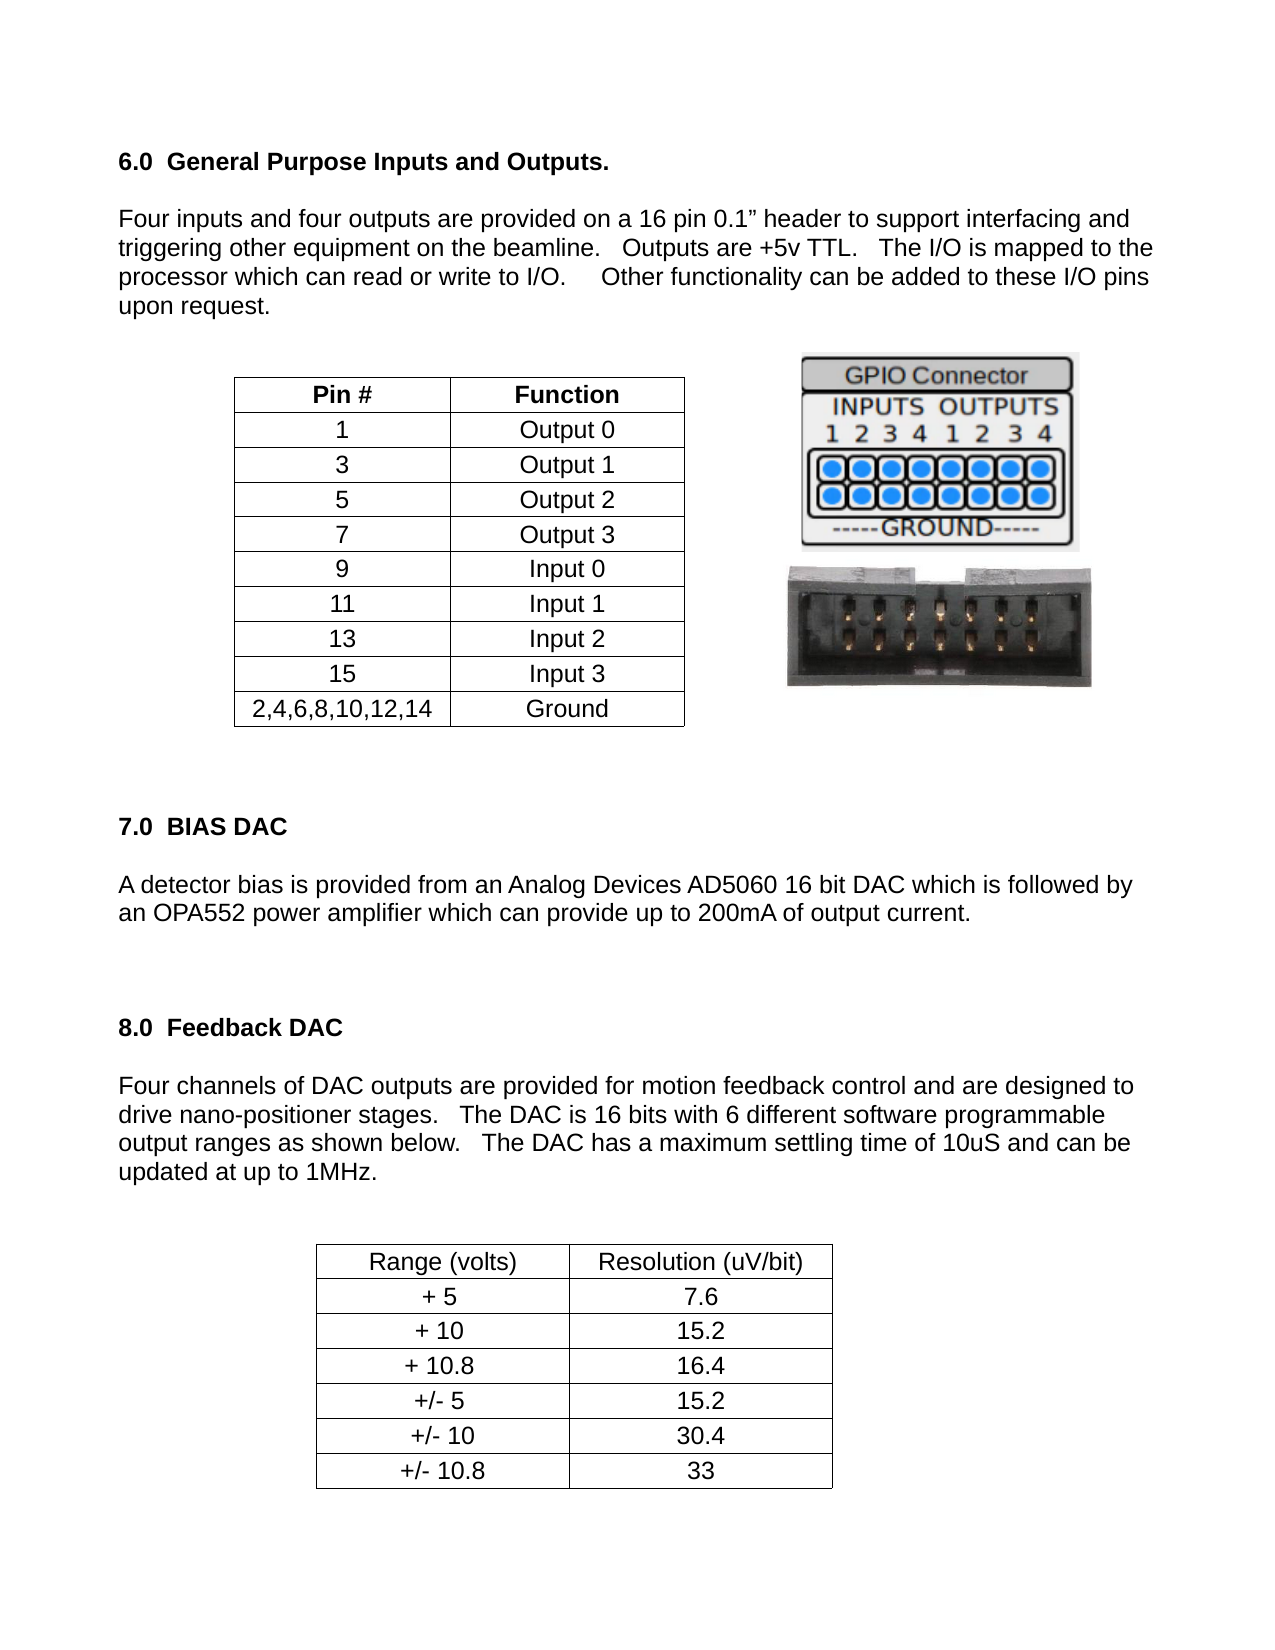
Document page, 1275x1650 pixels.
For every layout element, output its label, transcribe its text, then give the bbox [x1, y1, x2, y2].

table_cell 15.2 [570, 1384, 832, 1418]
table_cell 33 [570, 1454, 832, 1488]
table_cell 15.2 [570, 1314, 832, 1348]
text 8.0 Feedback DAC [118, 1013, 1157, 1042]
table_cell 15 [235, 657, 450, 691]
table_header Pin # [235, 378, 450, 412]
table_cell 11 [235, 587, 450, 621]
table_cell 5 [235, 483, 450, 516]
picture [768, 352, 1116, 701]
table_cell +/- 10.8 [317, 1454, 569, 1488]
table_cell 13 [235, 622, 450, 656]
table_cell 3 [235, 448, 450, 482]
text A detector bias is provided from an Analog Devices AD5060 16 bit DAC which is followed by an OPA552 power amplifier which can provide up to 200mA of output current. [118, 870, 1157, 927]
table_cell + 10 [317, 1314, 569, 1348]
table_cell Ground [451, 692, 684, 726]
table_cell Output 3 [451, 517, 684, 551]
table_cell Input 0 [451, 552, 684, 586]
table_header Resolution (uV/bit) [570, 1245, 832, 1278]
table_header Function [451, 378, 684, 412]
table_cell Input 3 [451, 657, 684, 691]
text 7.0 BIAS DAC [118, 812, 1157, 841]
table_cell 9 [235, 552, 450, 586]
table_cell Input 1 [451, 587, 684, 621]
text 6.0 General Purpose Inputs and Outputs. [118, 147, 1157, 176]
table_cell Output 1 [451, 448, 684, 482]
table_cell Output 0 [451, 413, 684, 447]
table_cell 7 [235, 517, 450, 551]
table_cell +/- 10 [317, 1419, 569, 1453]
table_cell Output 2 [451, 483, 684, 516]
table_cell + 5 [317, 1279, 569, 1313]
table_cell 2,4,6,8,10,12,14 [235, 692, 450, 726]
table_cell 16.4 [570, 1349, 832, 1383]
table_cell Input 2 [451, 622, 684, 656]
table_cell 7.6 [570, 1279, 832, 1313]
table_cell +/- 5 [317, 1384, 569, 1418]
table_cell + 10.8 [317, 1349, 569, 1383]
table_cell 30.4 [570, 1419, 832, 1453]
table_cell 1 [235, 413, 450, 447]
table_header Range (volts) [317, 1245, 569, 1278]
text Four channels of DAC outputs are provided for motion feedback control and are designed to drive nano-positioner stages. The DAC is 16 bits with 6 different software programmable output ranges as shown below. The DAC has a maximum settling time of 10uS and can be updated at up to 1MHz. [118, 1071, 1157, 1186]
text Four inputs and four outputs are provided on a 16 pin 0.1” header to support interfacing and triggering other equipment on the beamline. Outputs are +5v TTL. The I/O is mapped to the processor which can read or write to I/O. Other functionality can be added to these I/O pins upon request. [118, 204, 1157, 319]
